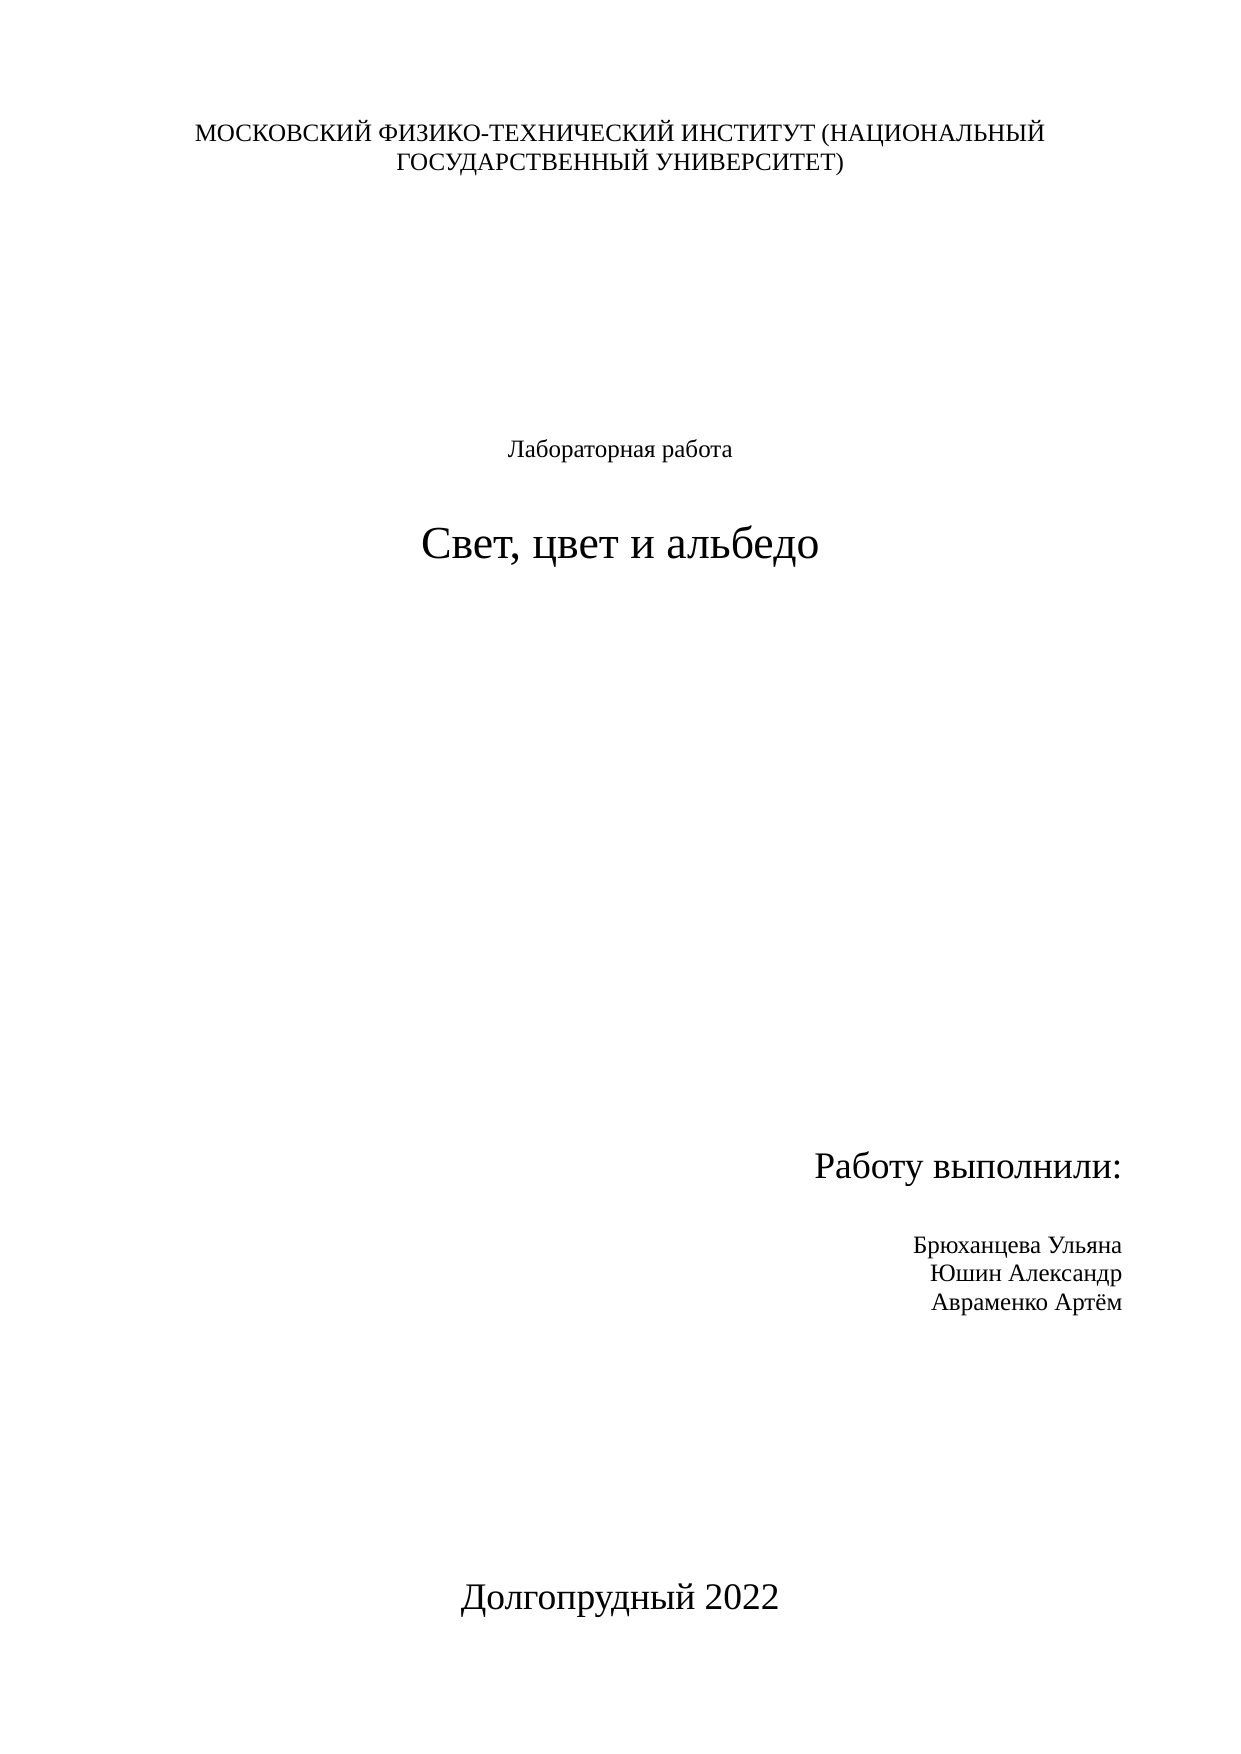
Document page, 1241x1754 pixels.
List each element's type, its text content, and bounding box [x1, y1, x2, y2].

text Свет, цвет и альбедо [118, 516, 1122, 568]
text Юшин Александр [118, 1258, 1122, 1287]
text МОСКОВСКИЙ ФИЗИКО-ТЕХНИЧЕСКИЙ ИНСТИТУТ (НАЦИОНАЛЬНЫЙ ГОСУДАРСТВЕННЫЙ УНИВЕРСИТЕТ) [118, 118, 1122, 176]
text Работу выполнили: [118, 1143, 1122, 1187]
text Лабораторная работа [118, 434, 1122, 463]
text Авраменко Артём [118, 1287, 1122, 1316]
text Долгопрудный 2022 [118, 1575, 1122, 1618]
text Брюханцева Ульяна [118, 1230, 1122, 1258]
